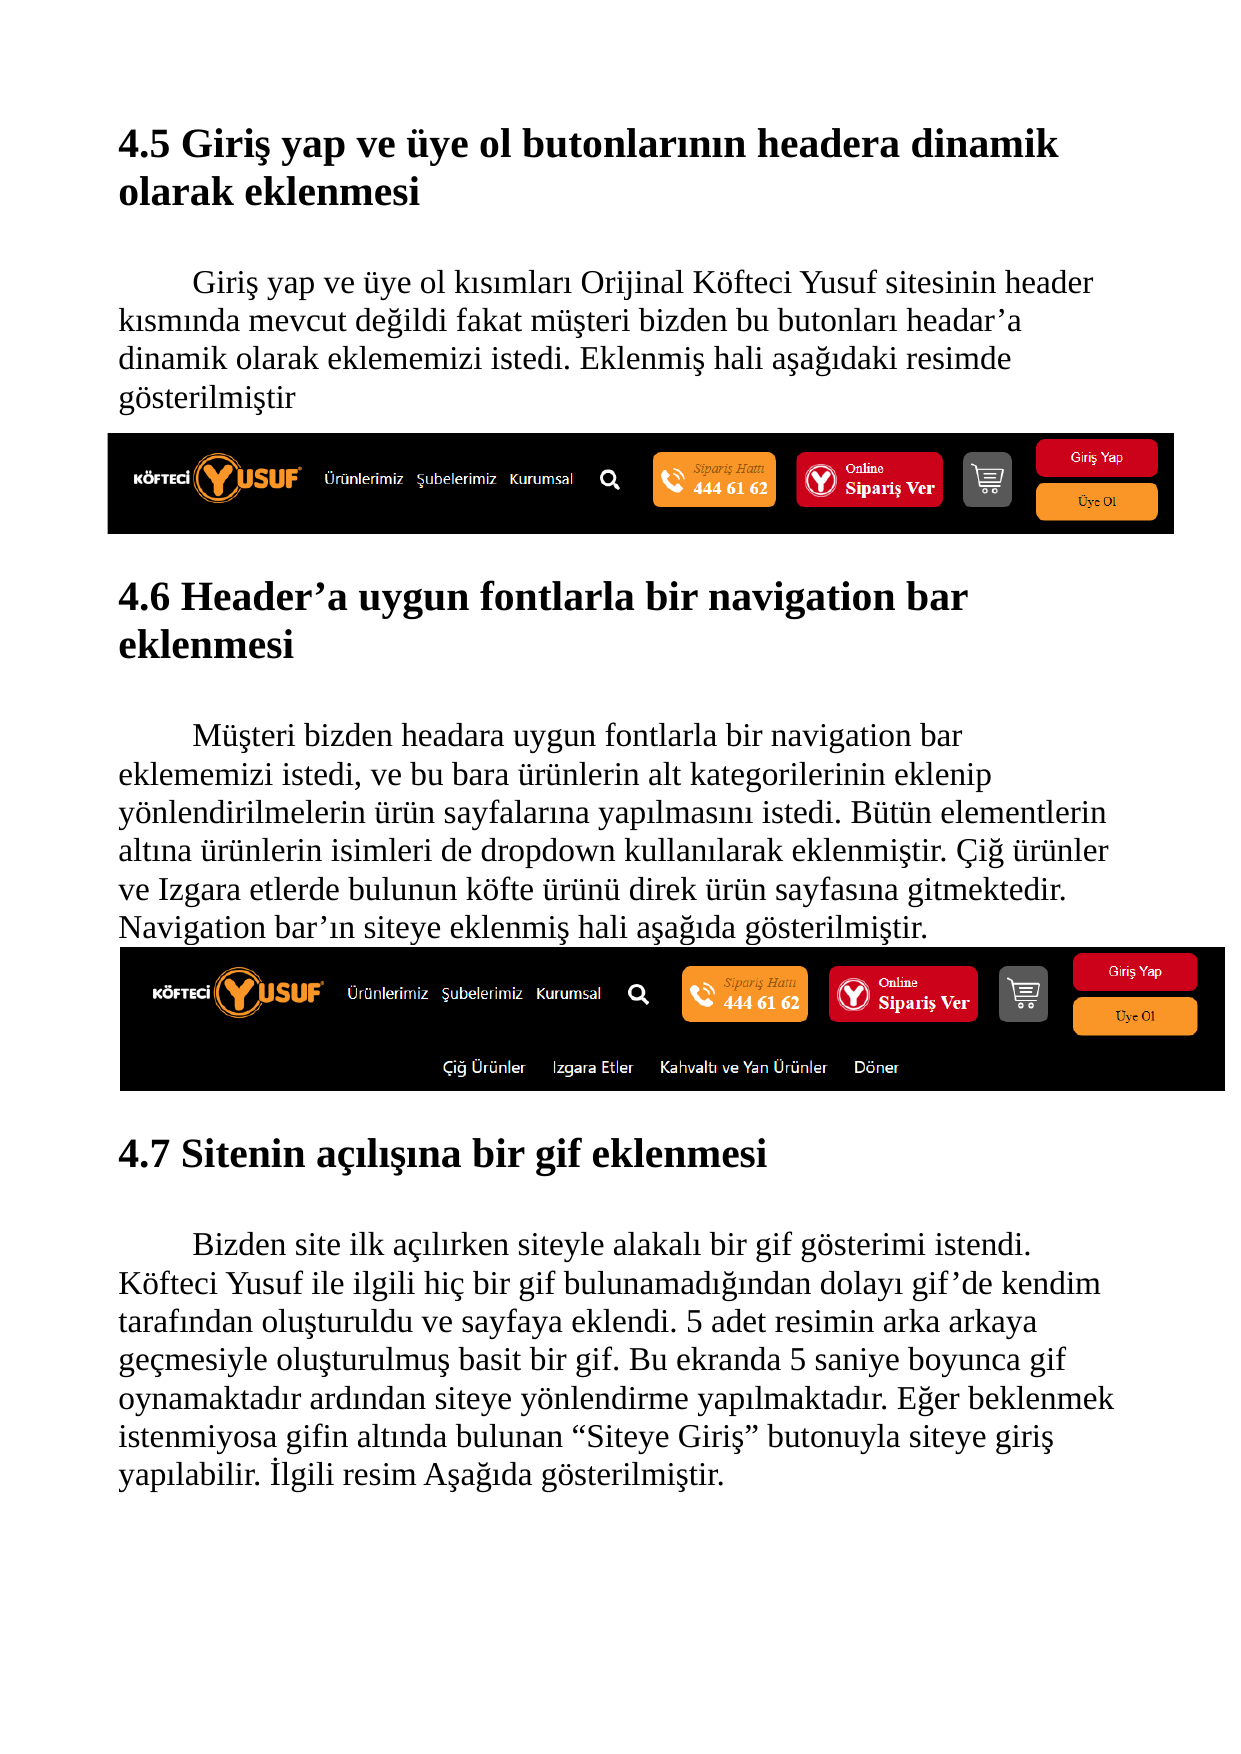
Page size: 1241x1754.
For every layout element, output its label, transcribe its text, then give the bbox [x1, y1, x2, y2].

text Bizden site ilk açılırken siteyle alakalı bir gif gösterimi istendi. Köfteci Yusuf ile ilgili hiç bir gif bulunamadığından dolayı gif’de kendim tarafından oluşturuldu ve sayfaya eklendi. 5 adet resimin arka arkaya geçmesiyle oluşturulmuş basit bir gif. Bu ekranda 5 saniye boyunca gif oynamaktadır ardından siteye yönlendirme yapılmaktadır. Eğer beklenmek istenmiyosa gifin altında bulunan “Siteye Giriş” butonuyla siteye giriş yapılabilir. İlgili resim Aşağıda gösterilmiştir. [118, 1225, 1122, 1493]
picture [107, 433, 1174, 534]
picture [119, 945, 1227, 1091]
text 4.7 Sitenin açılışına bir gif eklenmesi [118, 1129, 1122, 1177]
text 4.6 Header’a uygun fontlarla bir navigation bar eklenmesi [118, 572, 1122, 668]
text Giriş yap ve üye ol kısımları Orijinal Köfteci Yusuf sitesinin header kısmında mevcut değildi fakat müşteri bizden bu butonları headar’a dinamik olarak eklememizi istedi. Eklenmiş hali aşağıdaki resimde gösterilmiştir [118, 262, 1122, 415]
text 4.5 Giriş yap ve üye ol butonlarının headera dinamik olarak eklenmesi [118, 118, 1122, 214]
text Müşteri bizden headara uygun fontlarla bir navigation bar eklememizi istedi, ve bu bara ürünlerin alt kategorilerinin eklenip yönlendirilmelerin ürün sayfalarına yapılmasını istedi. Bütün elementlerin altına ürünlerin isimleri de dropdown kullanılarak eklenmiştir. Çiğ ürünler ve Izgara etlerde bulunun köfte ürünü direk ürün sayfasına gitmektedir. Navigation bar’ın siteye eklenmiş hali aşağıda gösterilmiştir. [118, 716, 1122, 946]
